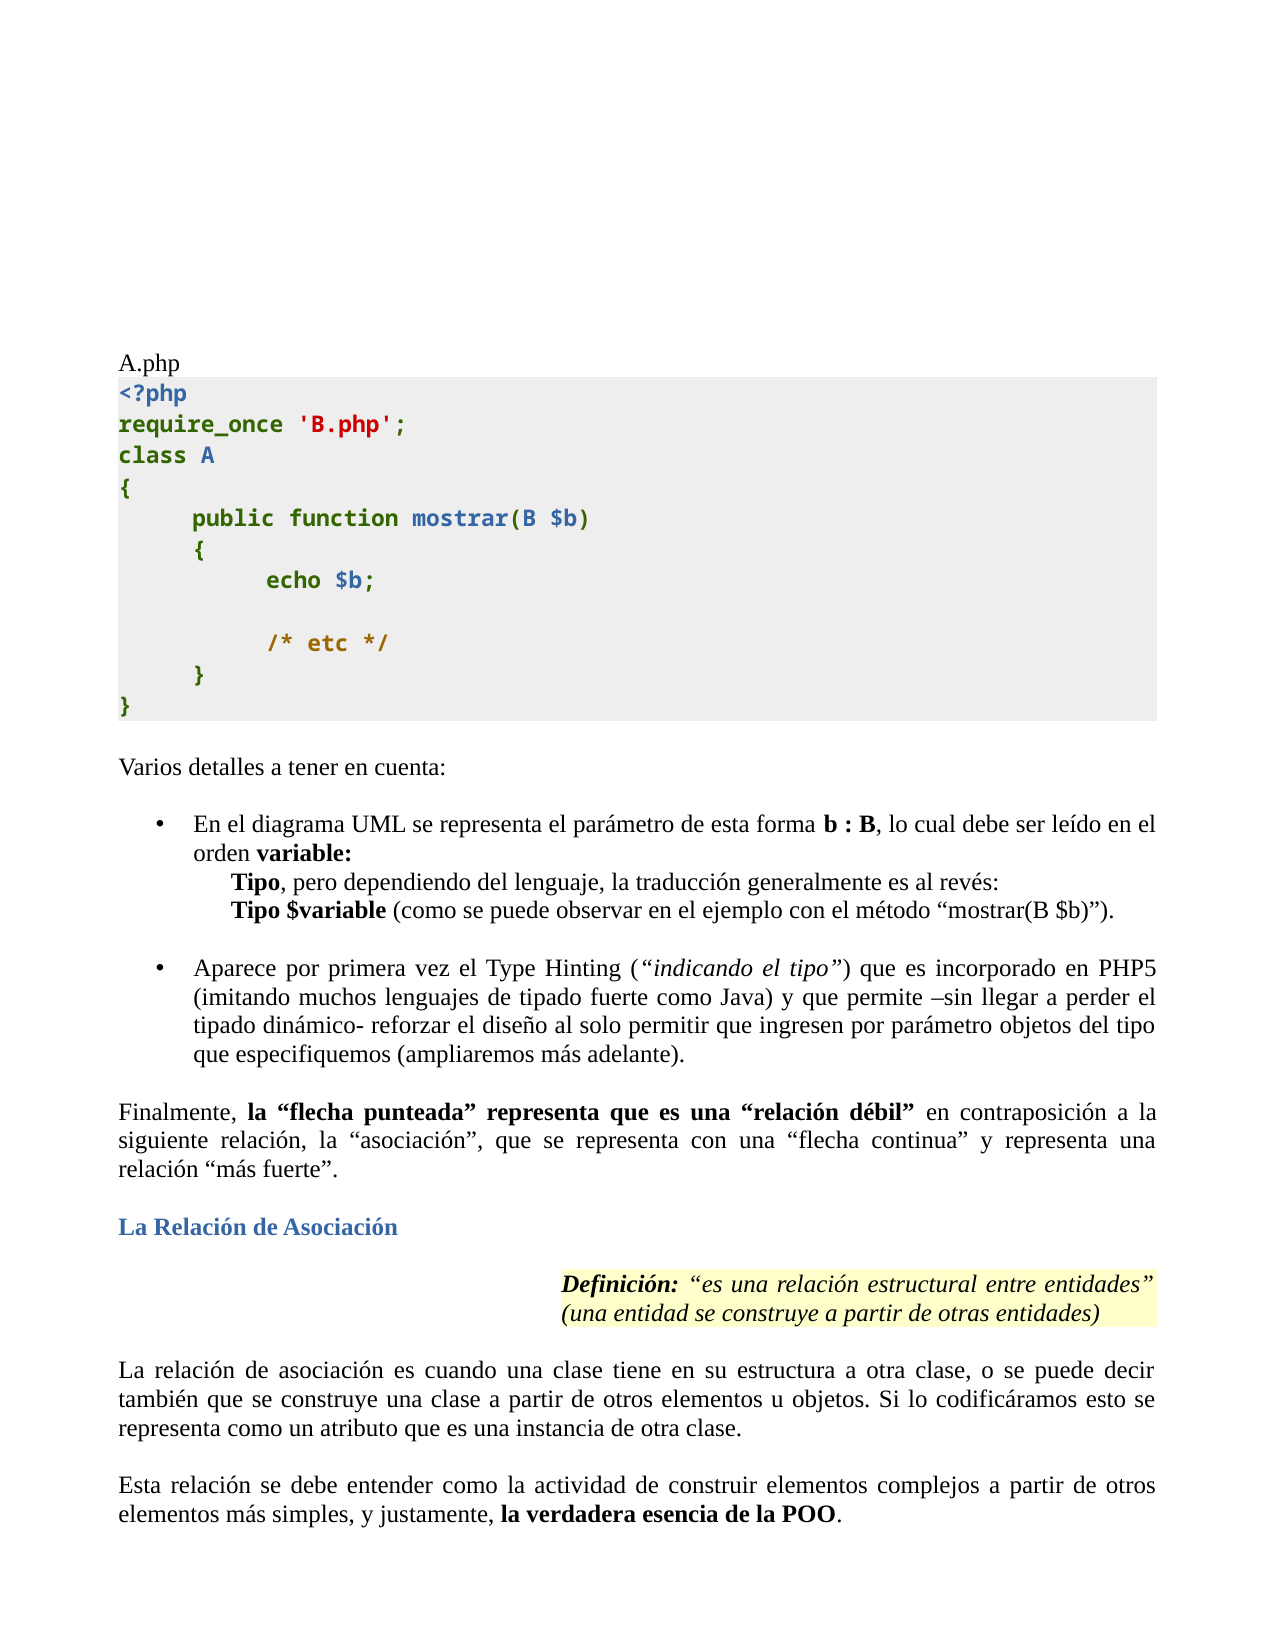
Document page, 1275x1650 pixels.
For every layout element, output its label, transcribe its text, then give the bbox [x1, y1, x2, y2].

text Varios detalles a tener en cuenta: [118, 752, 1157, 781]
list Tipo, pero dependiendo del lenguaje, la traducción generalmente es al revés: [193, 867, 1157, 896]
list En el diagrama UML se representa el parámetro de esta forma b : B, lo cual debe ser leído en el orden variable: [156, 809, 1157, 867]
text Definición: “es una relación estructural entre entidades” (una entidad se construye a partir de otras entidades) [561, 1269, 1157, 1327]
text Finalmente, la “flecha punteada” representa que es una “relación débil” en contraposición a la siguiente relación, la “asociación”, que se representa con una “flecha continua” y representa una relación “más fuerte”. [118, 1097, 1157, 1183]
text <?php [118, 377, 1157, 408]
text class A [118, 439, 1157, 471]
text } [118, 689, 1157, 721]
text La relación de asociación es cuando una clase tiene en su estructura a otra clase, o se puede decir también que se construye una clase a partir de otros elementos u objetos. Si lo codificáramos esto se representa como un atributo que es una instancia de otra clase. [118, 1356, 1157, 1442]
list Tipo $variable (como se puede observar en el ejemplo con el método “mostrar(B $b)”). [193, 896, 1157, 924]
text { [118, 533, 1157, 564]
text } [118, 658, 1157, 689]
text public function mostrar(B $b) [118, 502, 1157, 533]
text A.php [118, 348, 1157, 377]
list Aparece por primera vez el Type Hinting (“indicando el tipo”) que es incorporado en PHP5 (imitando muchos lenguajes de tipado fuerte como Java) y que permite –sin llegar a perder el tipado dinámico- reforzar el diseño al solo permitir que ingresen por parámetro objetos del tipo que especifiquemos (ampliaremos más adelante). [156, 953, 1157, 1068]
text Esta relación se debe entender como la actividad de construir elementos complejos a partir de otros elementos más simples, y justamente, la verdadera esencia de la POO. [118, 1471, 1157, 1528]
text echo $b; [118, 564, 1157, 596]
text /* etc */ [118, 627, 1157, 658]
text La Relación de Asociación [118, 1212, 1157, 1241]
text require_once 'B.php'; [118, 408, 1157, 439]
text { [118, 471, 1157, 502]
